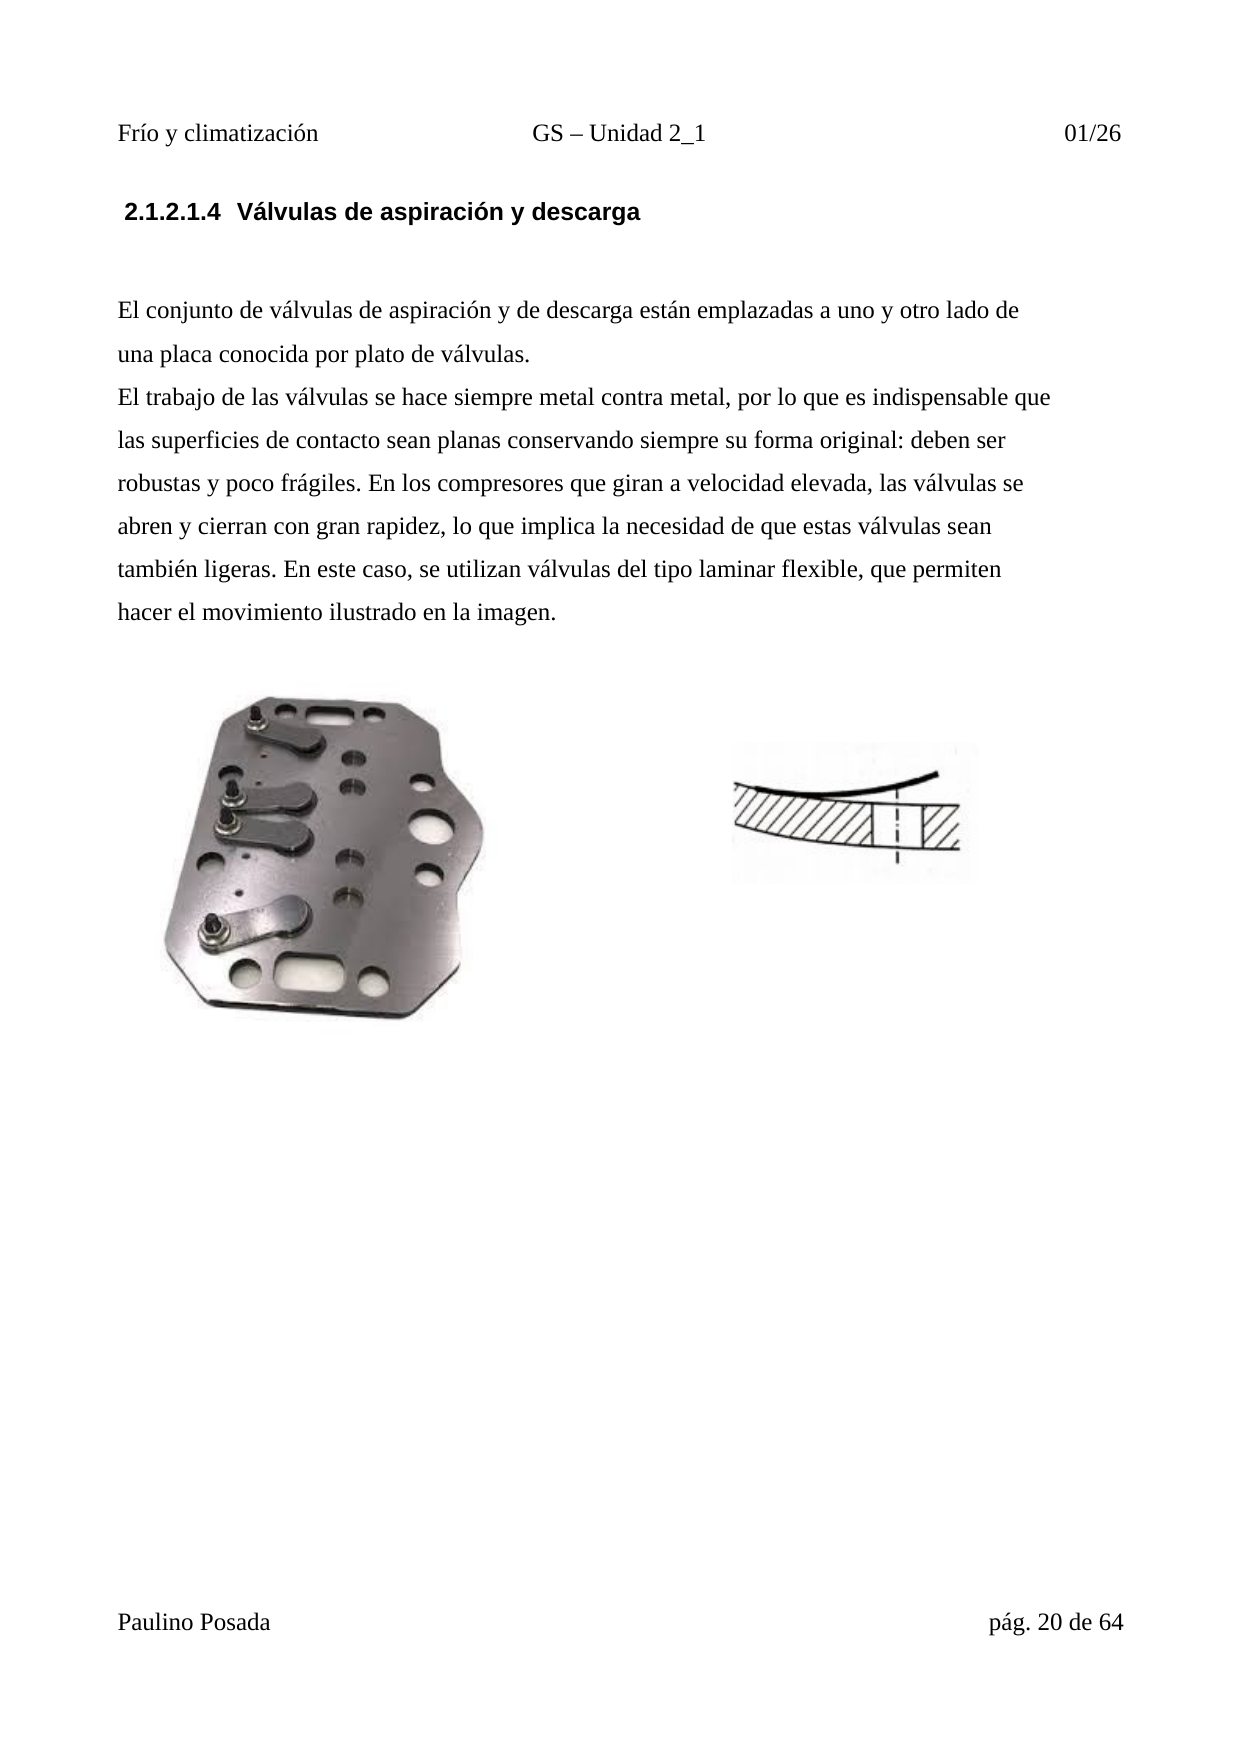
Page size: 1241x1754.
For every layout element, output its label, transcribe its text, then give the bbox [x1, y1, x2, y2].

text El trabajo de las válvulas se hace siempre metal contra metal, por lo que es indispensable que [117, 382, 1123, 411]
text también ligeras. En este caso, se utilizan válvulas del tipo laminar flexible, que permiten [117, 554, 1123, 583]
picture [148, 683, 500, 1036]
text una placa conocida por plato de válvulas. [117, 339, 1123, 367]
picture [732, 742, 979, 884]
text hacer el movimiento ilustrado en la imagen. [117, 597, 1123, 626]
text abren y cierran con gran rapidez, lo que implica la necesidad de que estas válvulas sean [117, 511, 1123, 540]
subtitle Válvulas de aspiración y descarga [117, 197, 1123, 226]
text robustas y poco frágiles. En los compresores que giran a velocidad elevada, las válvulas se [117, 468, 1123, 497]
text El conjunto de válvulas de aspiración y de descarga están emplazadas a uno y otro lado de [117, 296, 1123, 324]
text las superficies de contacto sean planas conservando siempre su forma original: deben ser [117, 425, 1123, 454]
